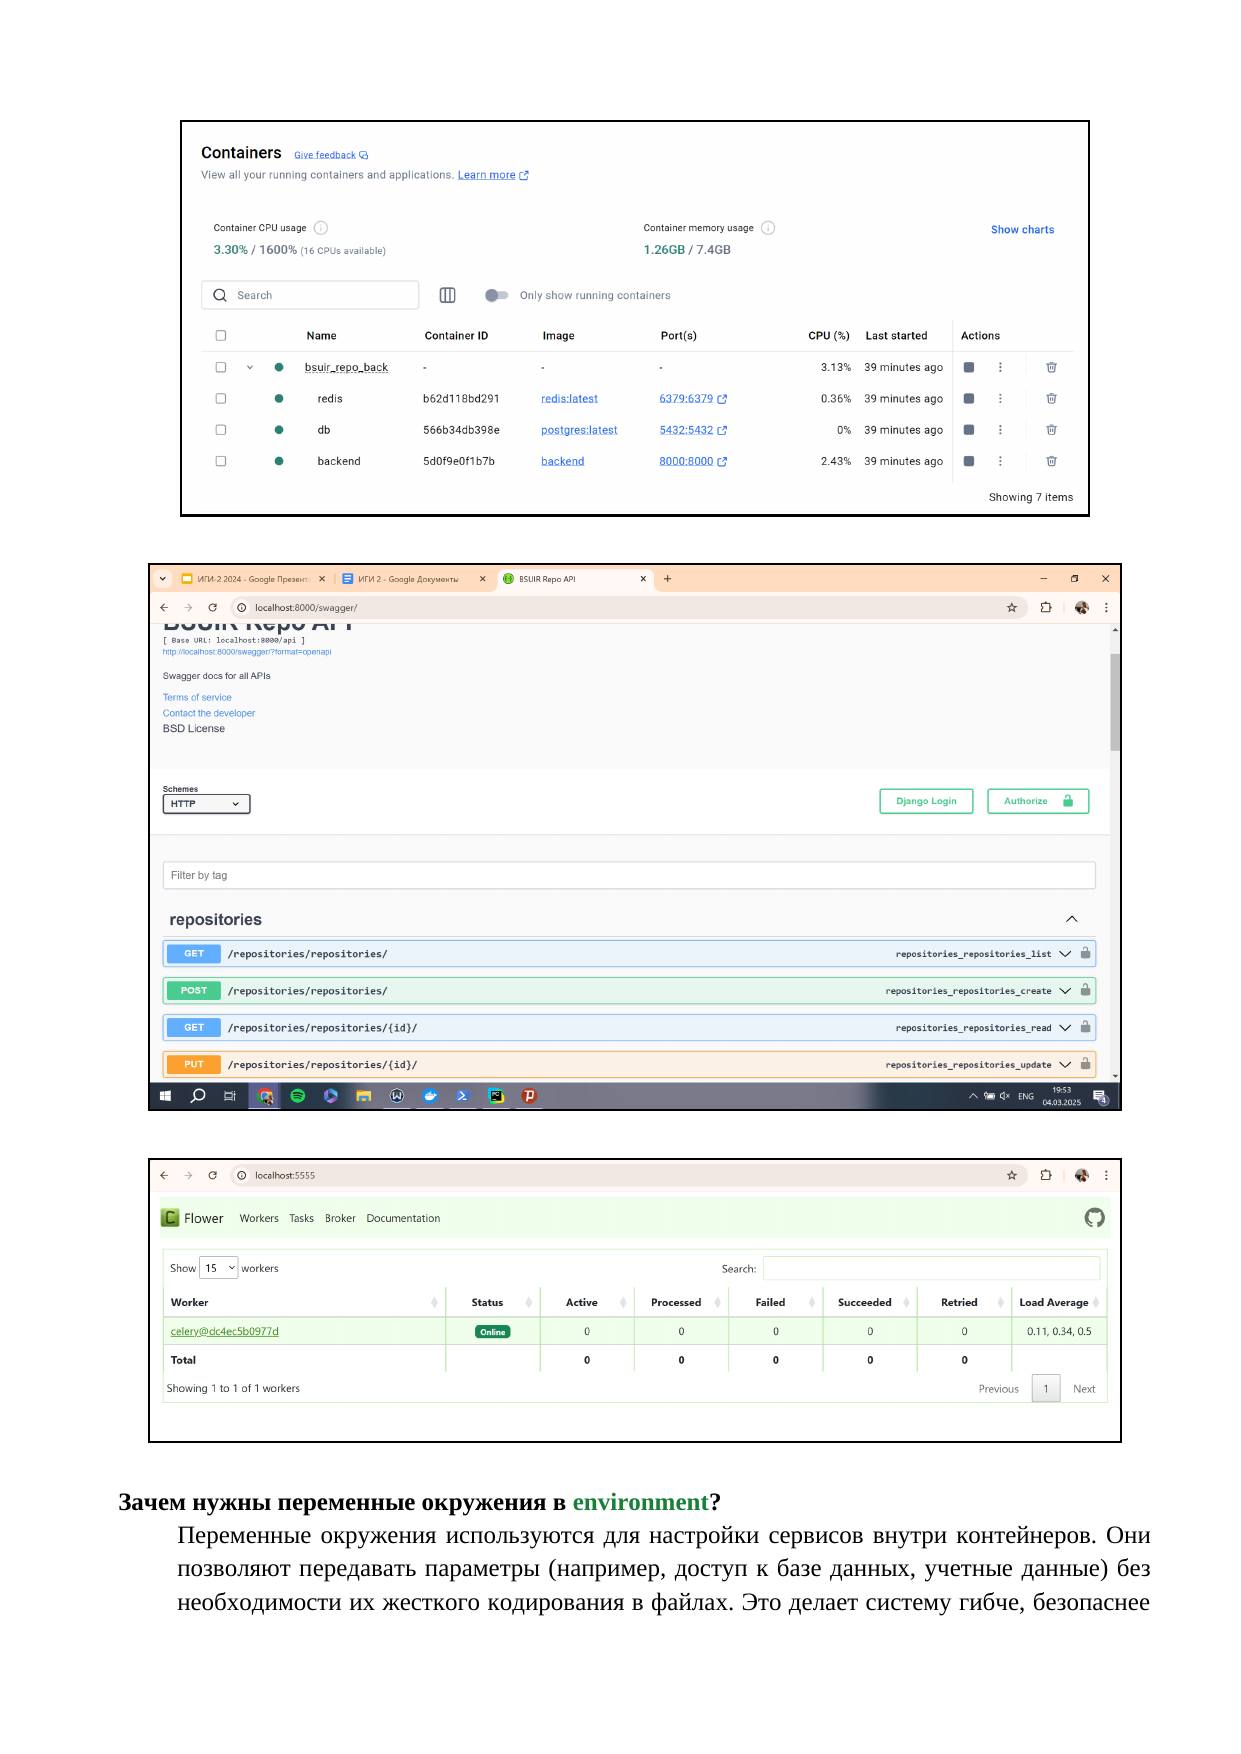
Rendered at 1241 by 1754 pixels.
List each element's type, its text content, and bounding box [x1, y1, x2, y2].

picture [182, 122, 1088, 514]
picture [150, 1160, 1120, 1441]
picture [150, 565, 1120, 1109]
text Переменные окружения используются для настройки сервисов внутри контейнеров. Они позволяют передавать параметры (например, доступ к базе данных, учетные данные) без необходимости их жесткого кодирования в файлах. Это делает систему гибче, безопаснее [177, 1521, 1152, 1615]
subtitle Зачем нужны переменные окружения в environment? [118, 1487, 1152, 1516]
